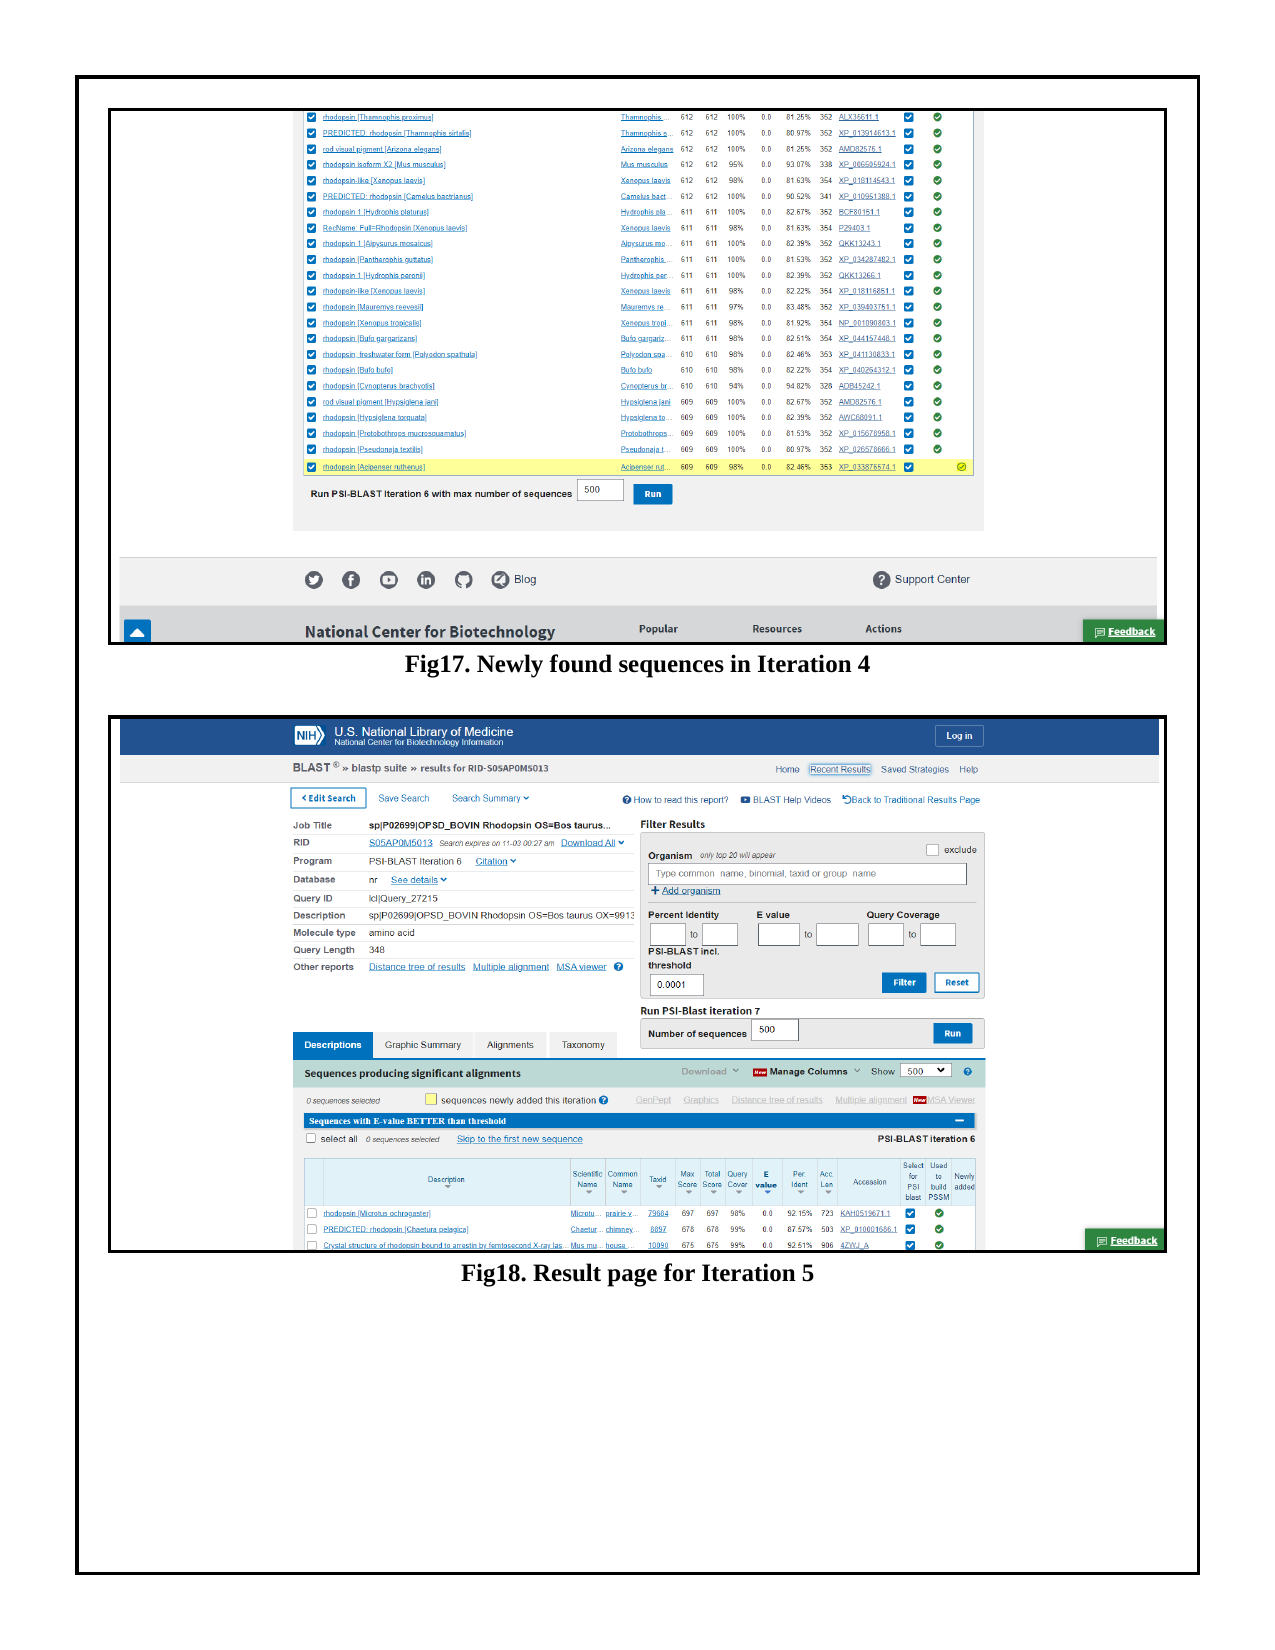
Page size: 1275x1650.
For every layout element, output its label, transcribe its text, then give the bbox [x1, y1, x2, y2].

text Fig18. Result page for Iteration 5 [108, 1253, 1167, 1286]
text Fig17. Newly found sequences in Iteration 4 [108, 645, 1167, 678]
